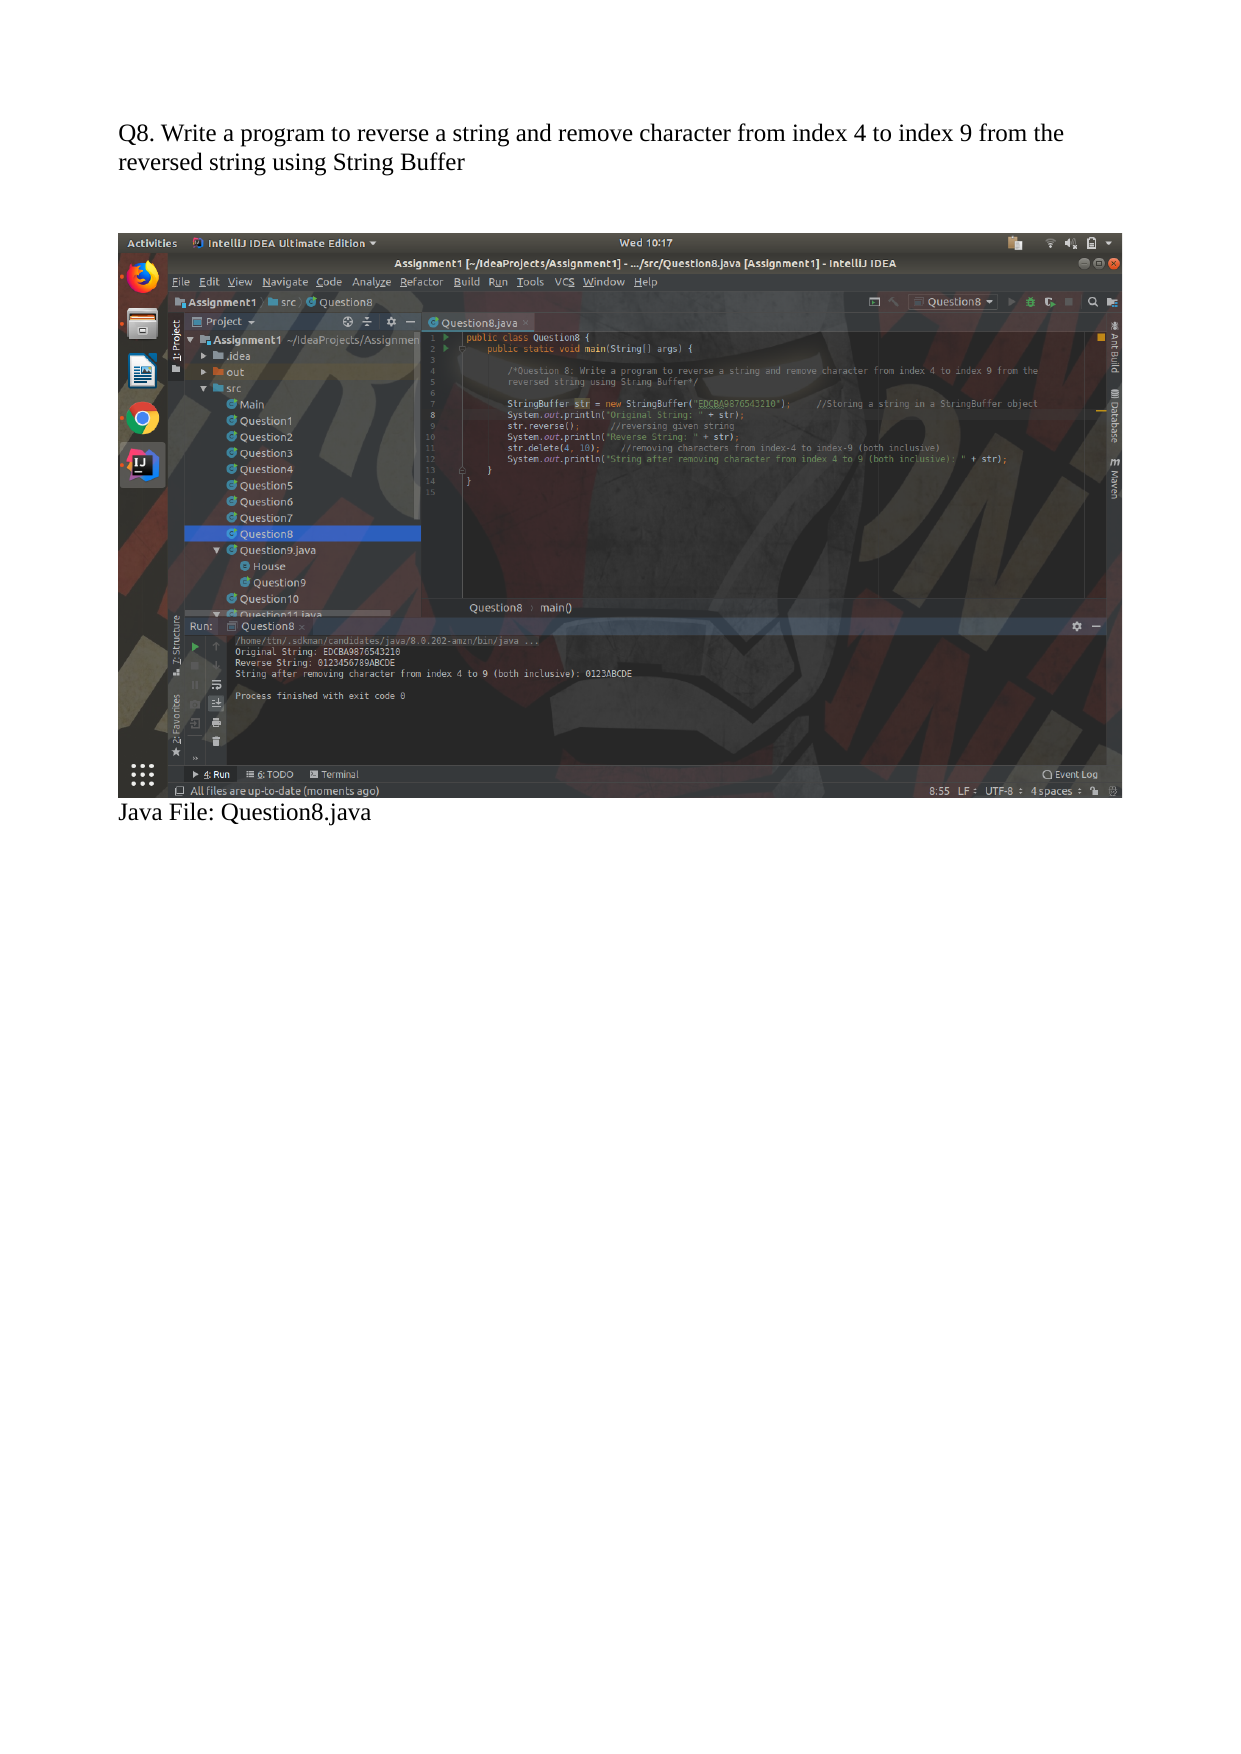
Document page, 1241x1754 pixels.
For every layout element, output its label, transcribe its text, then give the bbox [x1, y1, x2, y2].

text Q8. Write a program to reverse a string and remove character from index 4 to index 9 from the reversed string using String Buffer [118, 118, 1122, 204]
text Java File: Question8.java [118, 798, 1122, 826]
picture [118, 233, 1123, 798]
